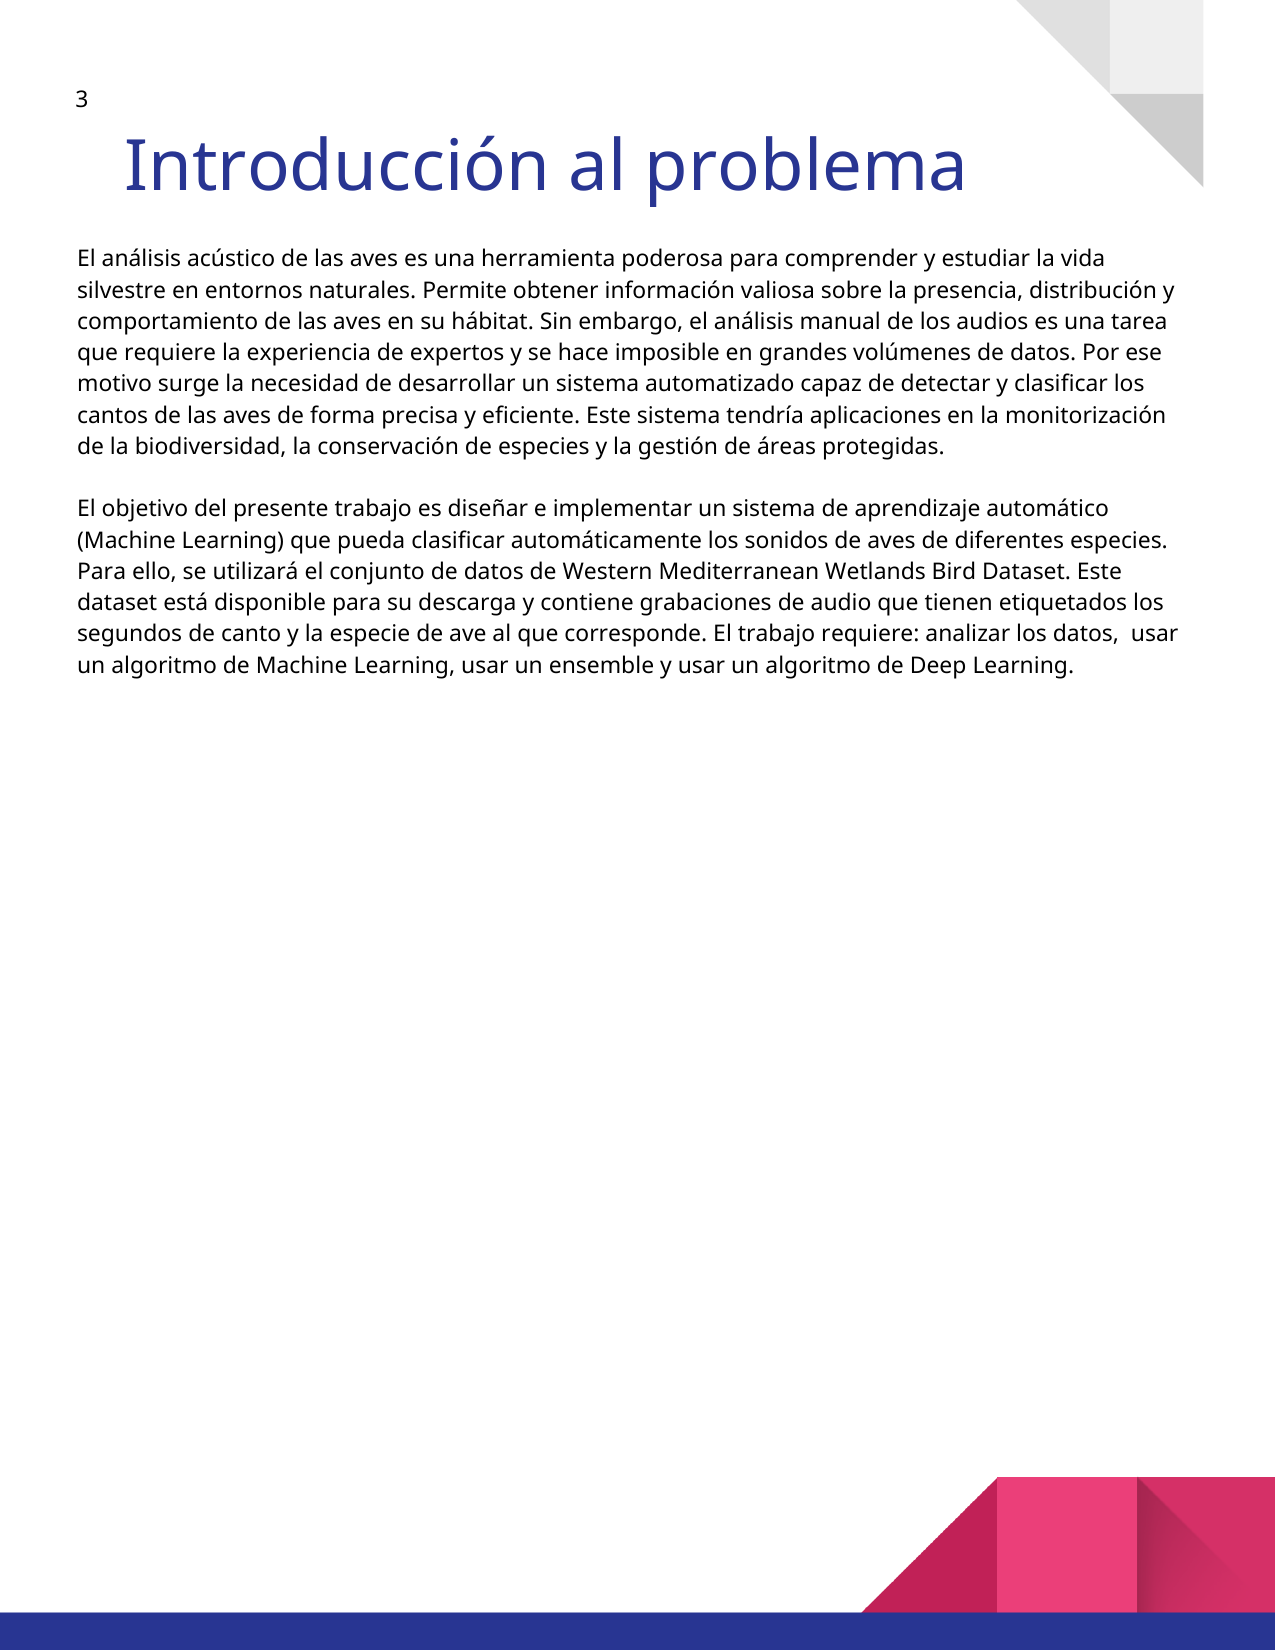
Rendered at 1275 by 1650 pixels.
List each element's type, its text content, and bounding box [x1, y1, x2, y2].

picture [0, 1475, 1275, 1650]
picture [1015, 0, 1204, 188]
text El análisis acústico de las aves es una herramienta poderosa para comprender y estudiar la vida silvestre en entornos naturales. Permite obtener información valiosa sobre la presencia, distribución y comportamiento de las aves en su hábitat. Sin embargo, el análisis manual de los audios es una tarea que requiere la experiencia de expertos y se hace imposible en grandes volúmenes de datos. Por ese motivo surge la necesidad de desarrollar un sistema automatizado capaz de detectar y clasificar los cantos de las aves de forma precisa y eficiente. Este sistema tendría aplicaciones en la monitorización de la biodiversidad, la conservación de especies y la gestión de áreas protegidas. [77, 242, 1198, 461]
text El objetivo del presente trabajo es diseñar e implementar un sistema de aprendizaje automático (Machine Learning) que pueda clasificar automáticamente los sonidos de aves de diferentes especies. Para ello, se utilizará el conjunto de datos de Western Mediterranean Wetlands Bird Dataset. Este dataset está disponible para su descarga y contiene grabaciones de audio que tienen etiquetados los segundos de canto y la especie de ave al que corresponde. El trabajo requiere: analizar los datos, usar un algoritmo de Machine Learning, usar un ensemble y usar un algoritmo de Deep Learning. [77, 492, 1198, 680]
title Introducción al problema [77, 114, 1198, 211]
